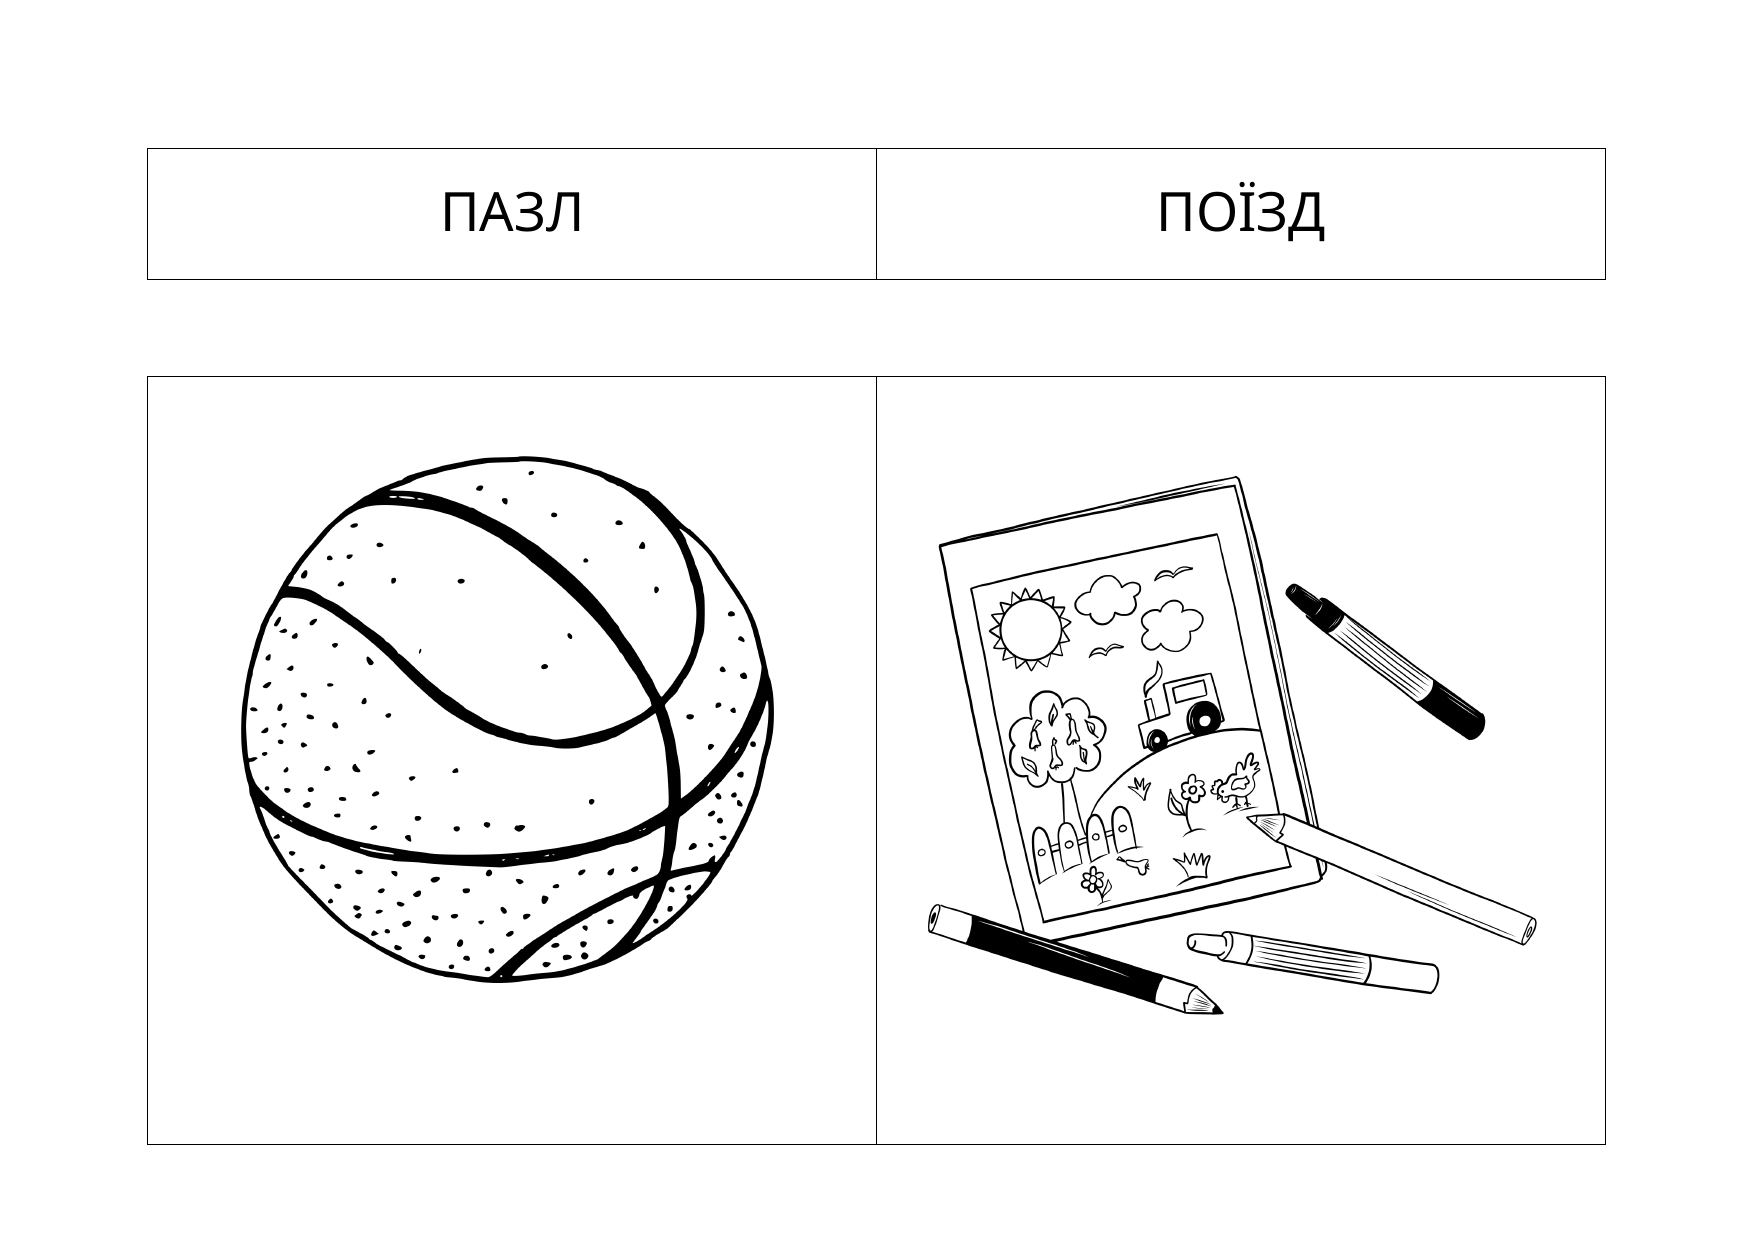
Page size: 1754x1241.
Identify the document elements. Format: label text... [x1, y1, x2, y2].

picture [887, 376, 1564, 1053]
table_header [148, 377, 876, 1143]
table_cell ПОЇЗД [877, 149, 1605, 278]
picture [158, 376, 850, 1049]
table_cell ПАЗЛ [148, 149, 876, 278]
table_header [877, 377, 1605, 1143]
